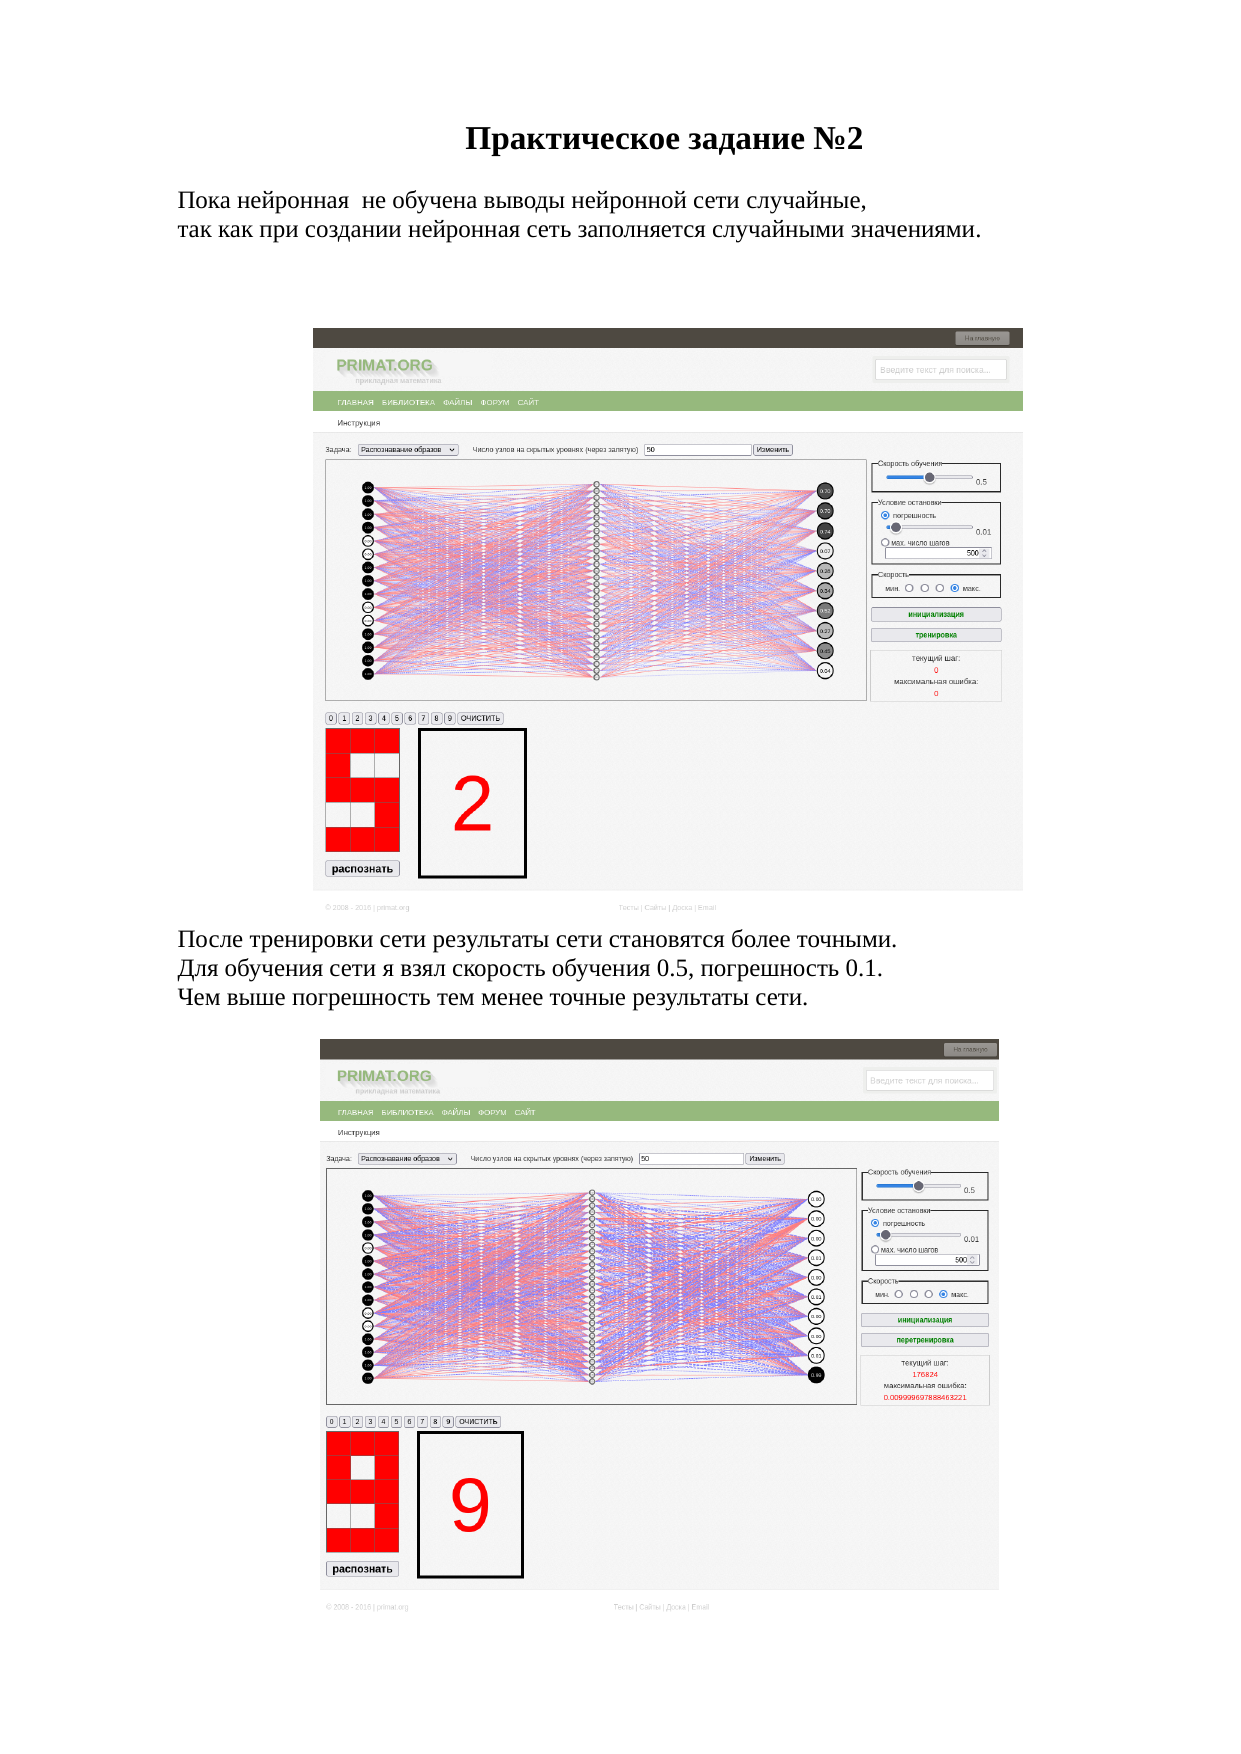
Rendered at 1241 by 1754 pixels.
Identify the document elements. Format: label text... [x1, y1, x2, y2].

picture [410, 328, 936, 925]
text Пока нейронная не обучена выводы нейронной сети случайные, [177, 185, 1152, 214]
text Чем выше погрешность тем менее точные результаты сети. [177, 982, 1152, 1011]
picture [410, 1039, 901, 1624]
text так как при создании нейронная сеть заполняется случайными значениями. [177, 214, 1152, 243]
text Для обучения сети я взял скорость обучения 0.5, погрешность 0.1. [177, 953, 1152, 982]
text Практическое задание №2 [177, 118, 1152, 156]
text После тренировки сети результаты сети становятся более точными. [177, 924, 1152, 953]
